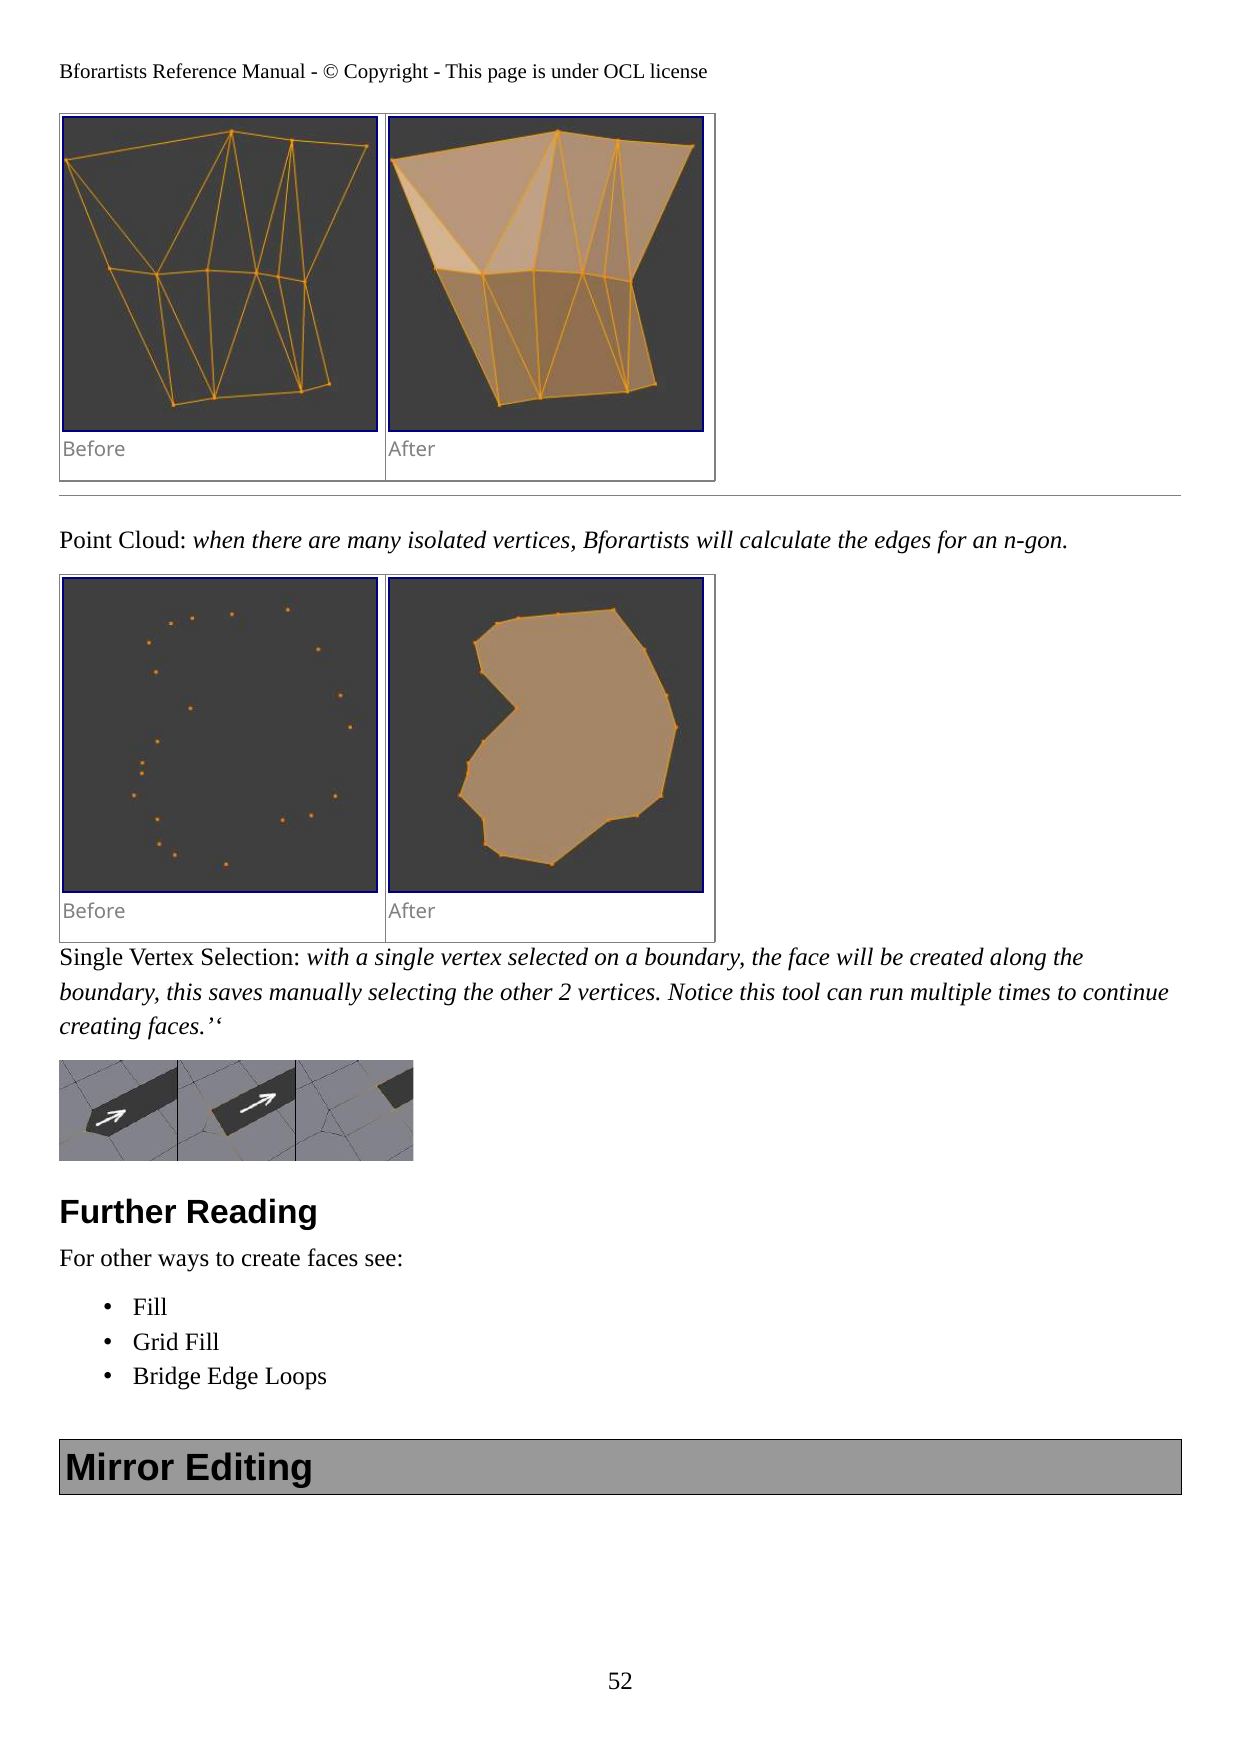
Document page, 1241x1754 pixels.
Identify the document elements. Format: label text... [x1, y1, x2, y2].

table_header After [386, 114, 714, 480]
list Fill [103, 1292, 1181, 1321]
picture [59, 1060, 414, 1161]
picture [64, 579, 376, 891]
picture [390, 579, 702, 891]
subtitle Further Reading [59, 1192, 1181, 1231]
table_header After [386, 575, 714, 942]
table_header Before [60, 575, 385, 942]
text Single Vertex Selection: with a single vertex selected on a boundary, the face will be created along the boundary, this saves manually selecting the other 2 vertices. Notice this tool can run multiple times to continue creating faces.’‘ [59, 942, 1181, 1040]
table_header Before [60, 114, 385, 480]
text For other ways to create faces see: [59, 1243, 1181, 1272]
list Bridge Edge Loops [103, 1361, 1181, 1390]
list Grid Fill [103, 1327, 1181, 1356]
picture [390, 118, 702, 430]
table_header Mirror Editing [60, 1440, 1181, 1494]
picture [64, 118, 376, 430]
text Point Cloud: when there are many isolated vertices, Bforartists will calculate the edges for an n-gon. [59, 525, 1181, 554]
